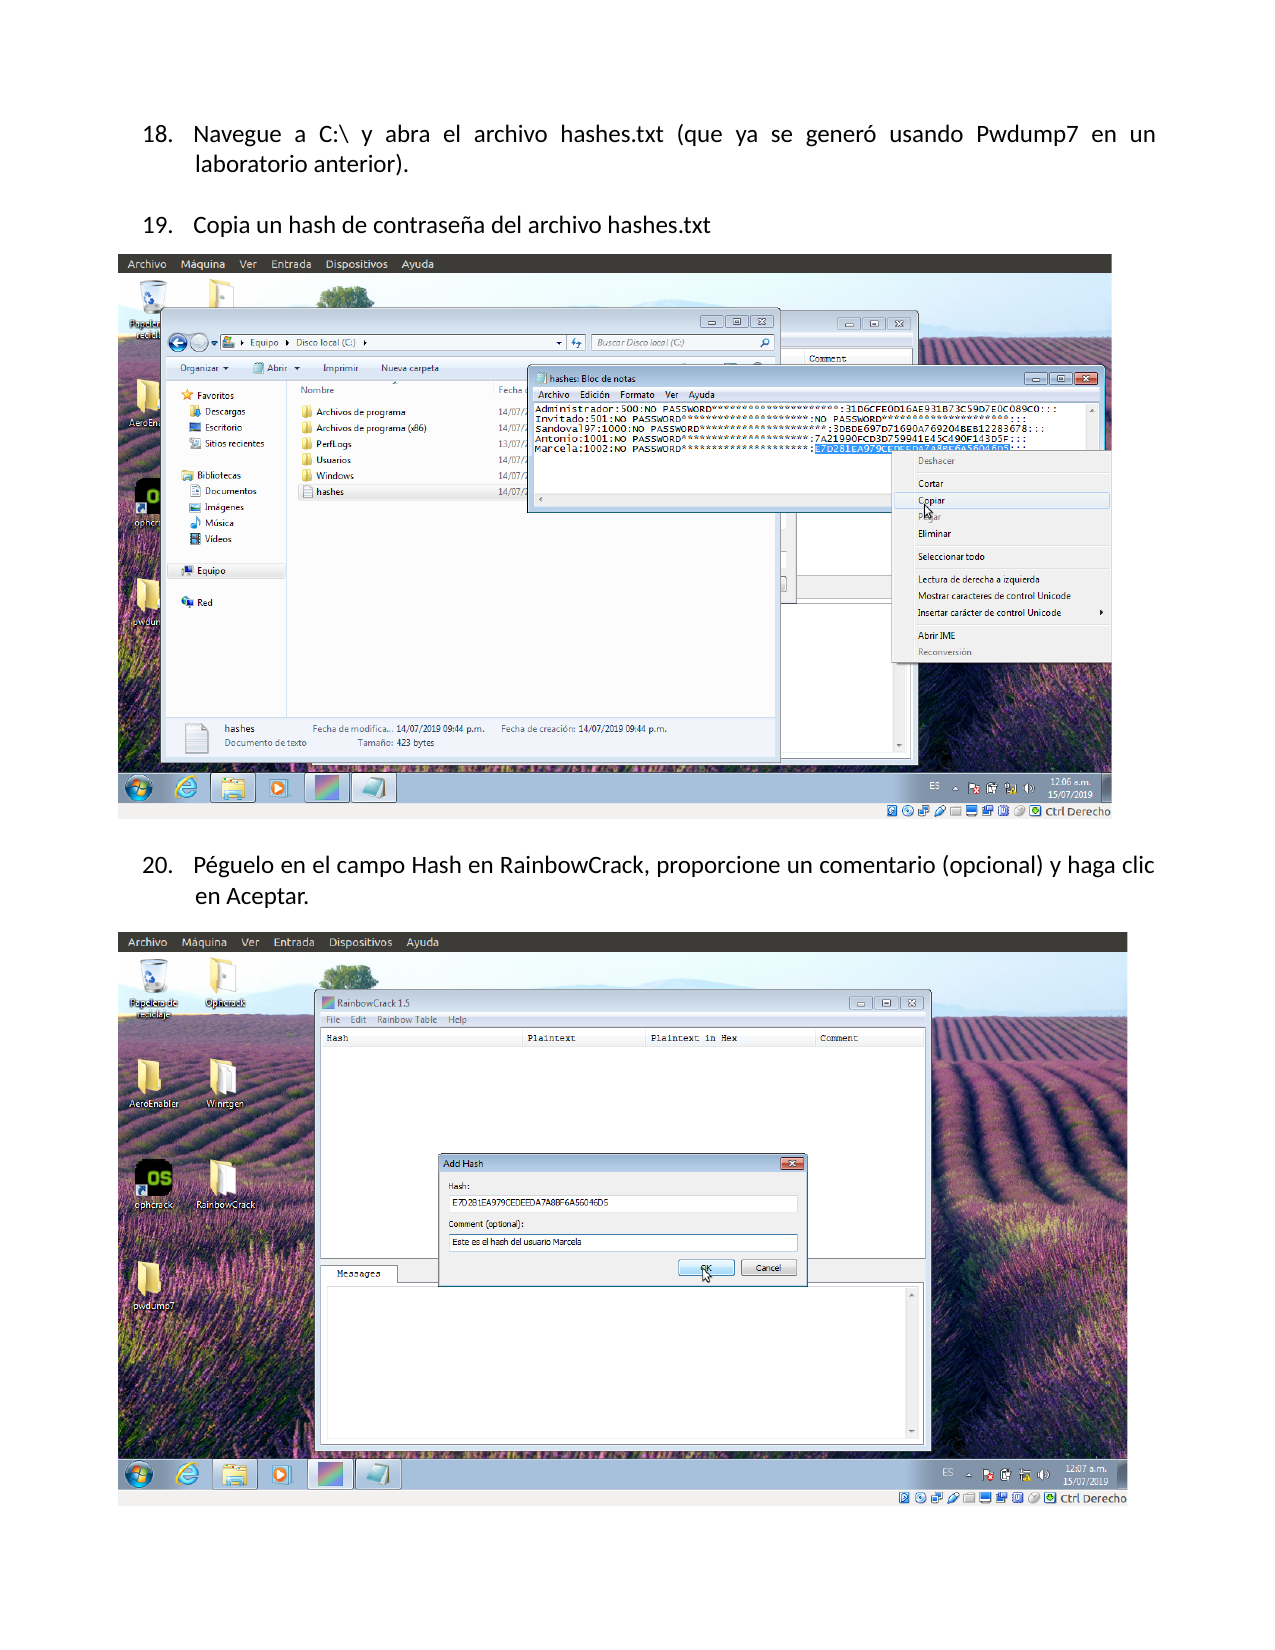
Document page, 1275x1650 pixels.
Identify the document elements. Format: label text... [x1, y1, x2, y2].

picture [118, 254, 1112, 819]
picture [118, 932, 1128, 1506]
list Péguelo en el campo Hash en RainbowCrack, proporcione un comentario (opcional) y haga clic en Aceptar. [142, 849, 1157, 911]
list Copia un hash de contraseña del archivo hashes.txt [142, 210, 1157, 240]
list Navegue a C:\ y abra el archivo hashes.txt (que ya se generó usando Pwdump7 en un laboratorio anterior). [142, 118, 1157, 179]
